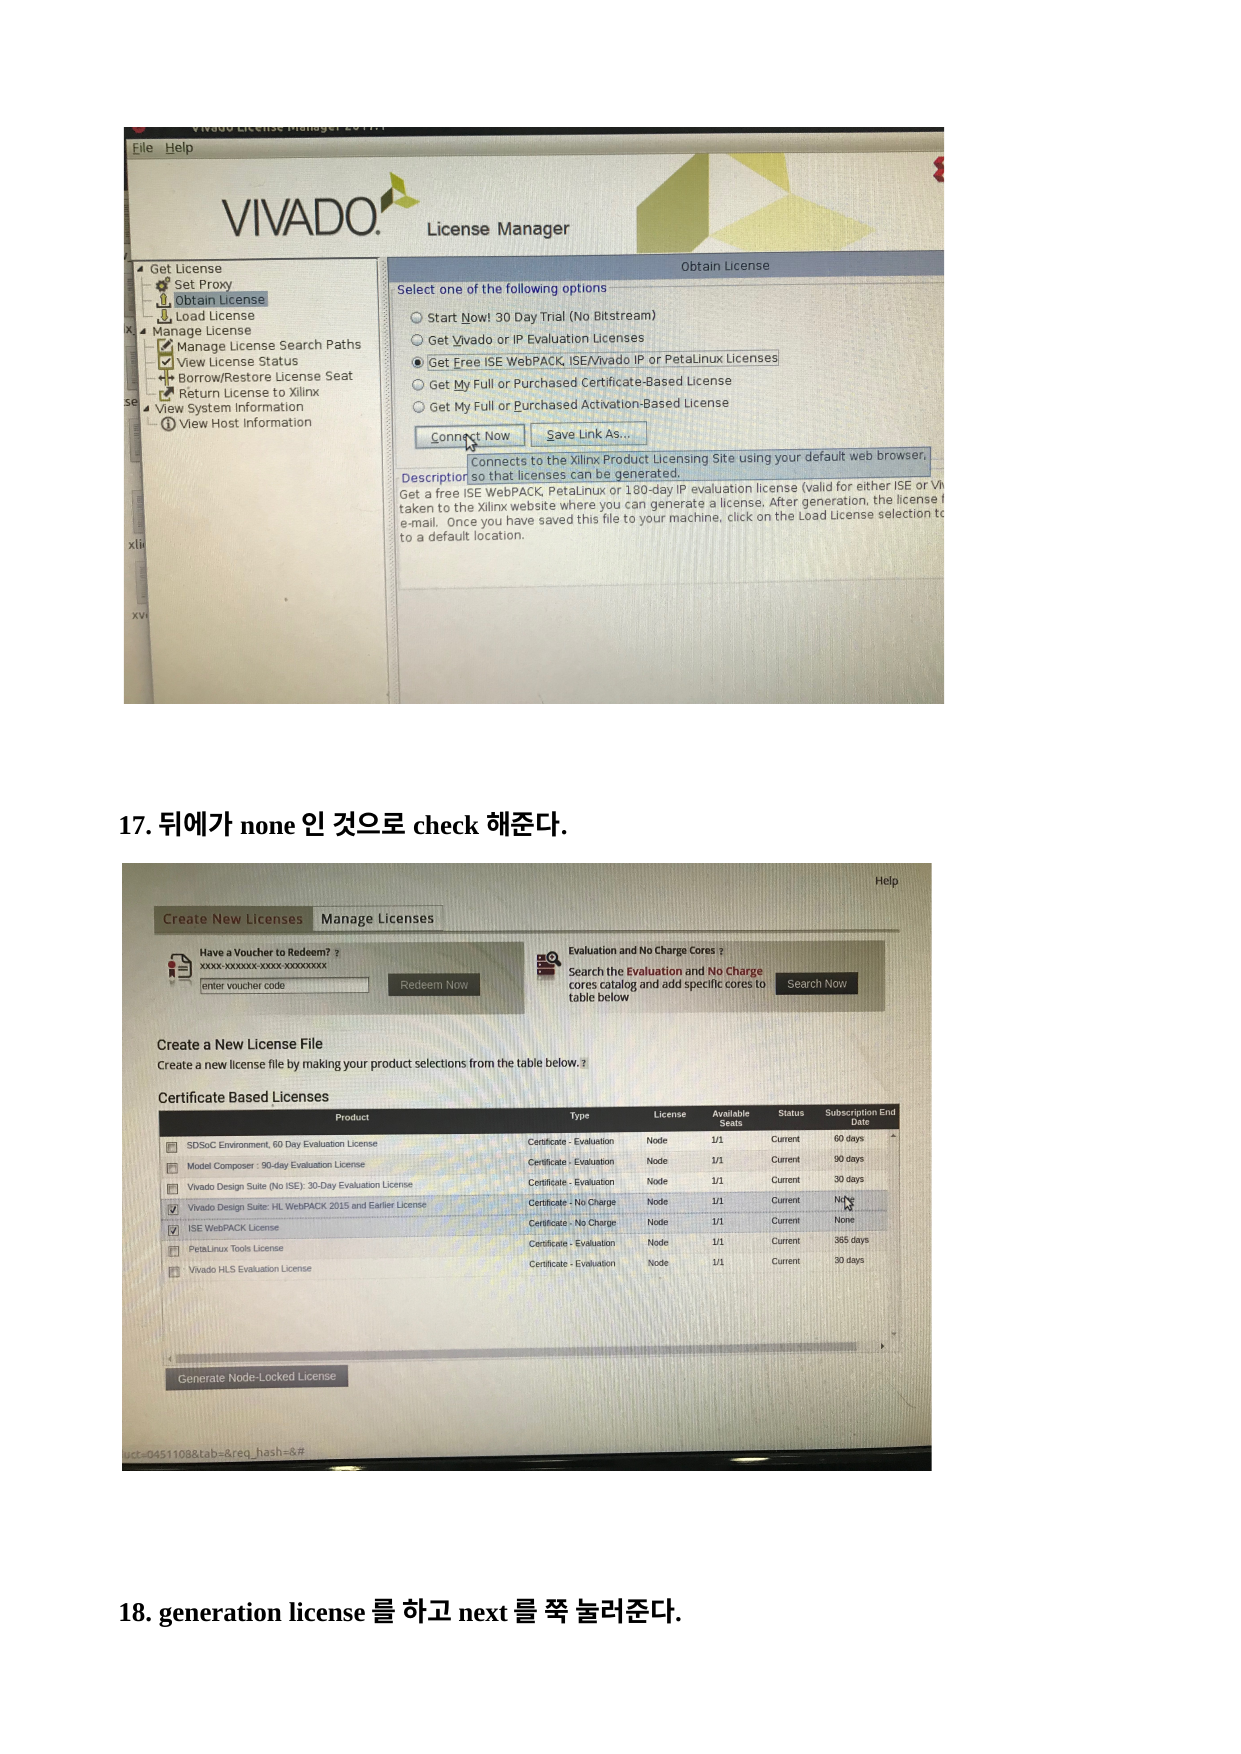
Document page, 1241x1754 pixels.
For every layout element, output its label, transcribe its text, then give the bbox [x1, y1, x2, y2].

text 17. 뒤에가 none인 것으로 check 해준다. [118, 803, 1122, 843]
text 18. generation license를 하고 next를 쭉 눌러준다. [118, 1590, 1122, 1629]
picture [122, 863, 932, 1471]
picture [123, 127, 945, 704]
